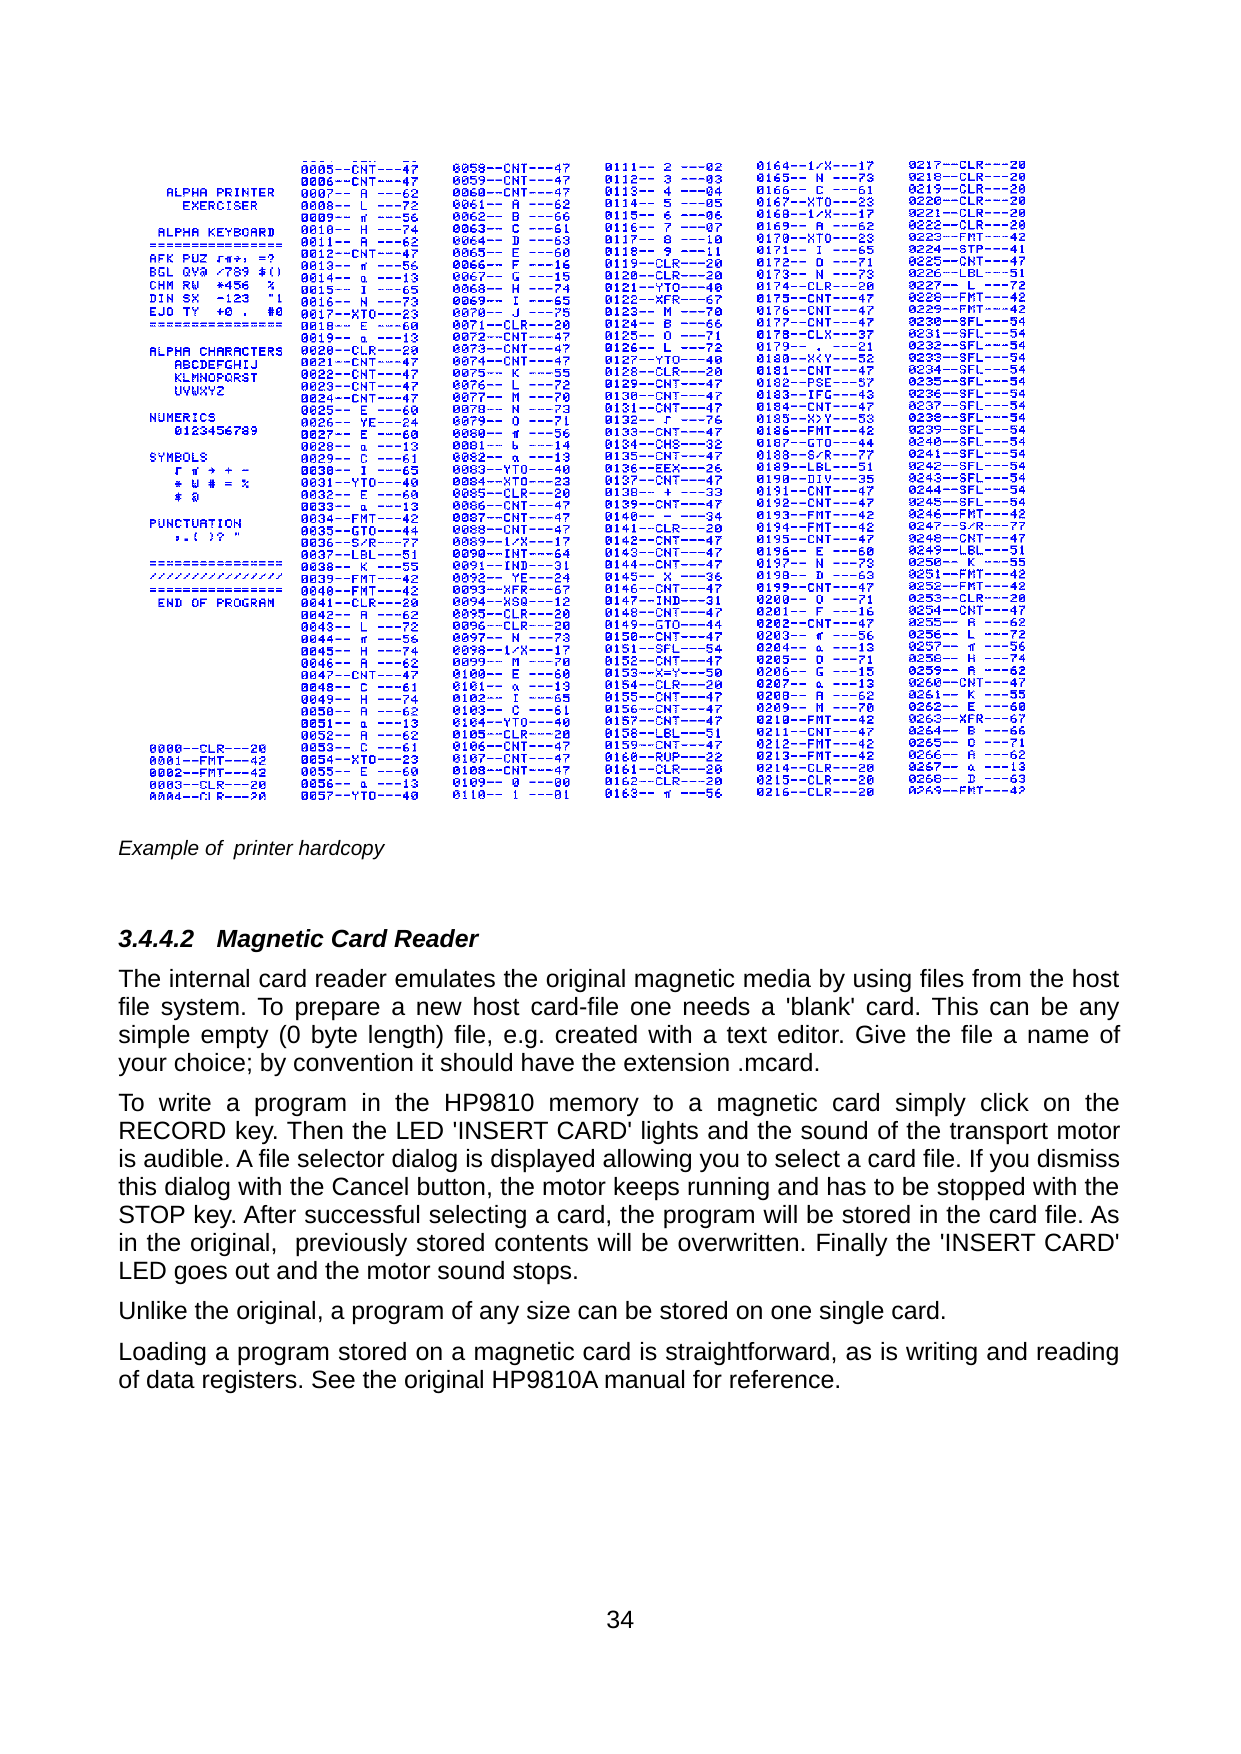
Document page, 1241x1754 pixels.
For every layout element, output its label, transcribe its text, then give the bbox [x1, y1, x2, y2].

text Loading a program stored on a magnetic card is straightforward, as is writing and reading of data registers. See the original HP9810A manual for reference. [118, 1337, 1122, 1393]
text The internal card reader emulates the original magnetic media by using files from the host file system. To prepare a new host card-file one needs a 'blank' card. This can be any simple empty (0 byte length) file, e.g. created with a text editor. Give the file a name of your choice; by convention it should have the extension .mcard. [118, 965, 1122, 1077]
text Unlike the original, a program of any size can be stored on one single card. [118, 1297, 1122, 1325]
subtitle Magnetic Card Reader [118, 925, 1122, 952]
text To write a program in the HP9810 memory to a magnetic card simply click on the RECORD key. Then the LED 'INSERT CARD' lights and the sound of the transport motor is audible. A file selector dialog is displayed allowing you to select a card file. If you dismiss this dialog with the Cancel button, the motor keeps running and has to be stopped with the STOP key. After successful selecting a card, the program will be stored in the card file. As in the original, previously stored contents will be overwritten. Finally the 'INSERT CARD' LED goes out and the motor sound stops. [118, 1089, 1122, 1284]
text Example of printer hardcopy [118, 837, 1122, 859]
